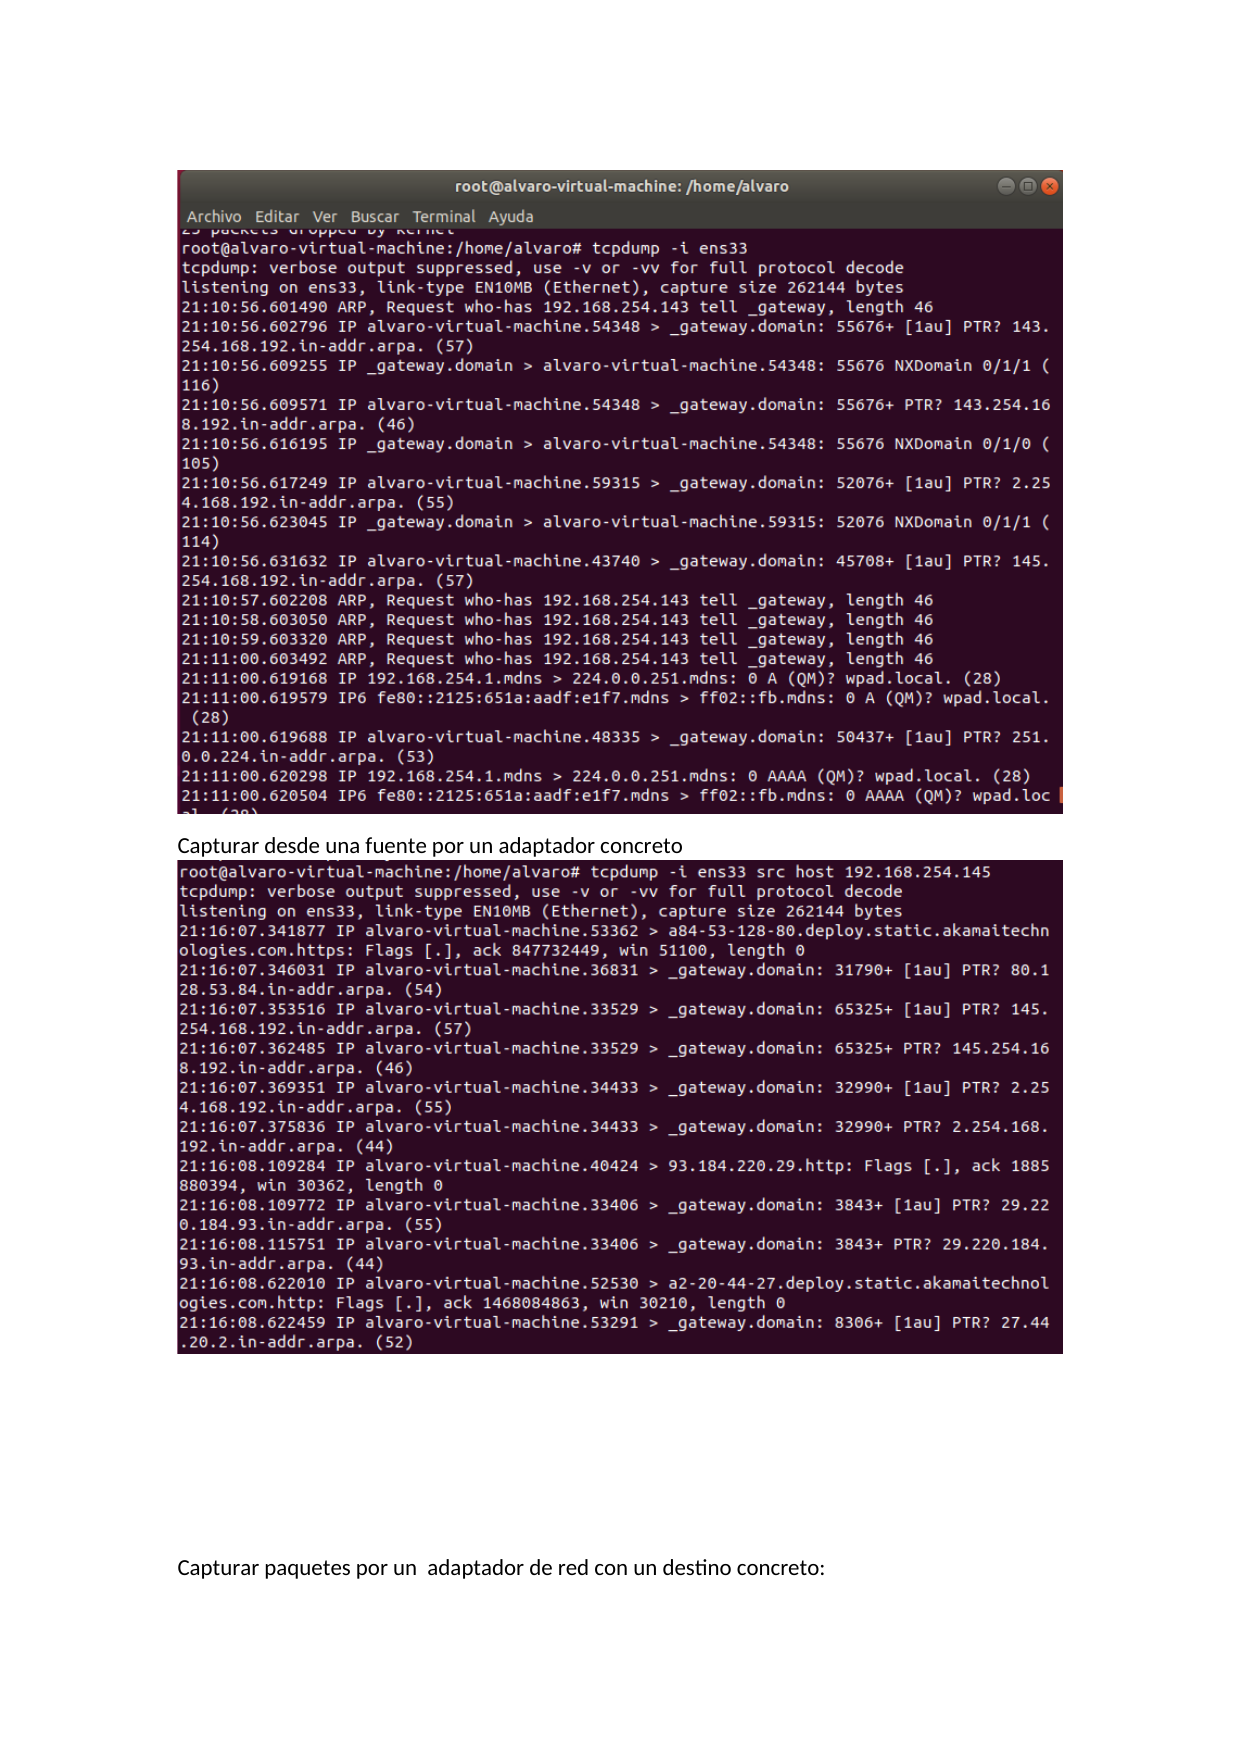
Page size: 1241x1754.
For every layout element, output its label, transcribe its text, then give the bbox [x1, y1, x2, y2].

text Capturar desde una fuente por un adaptador concreto [177, 831, 1063, 860]
text Capturar paquetes por un adaptador de red con un destino concreto: [177, 1553, 1063, 1581]
